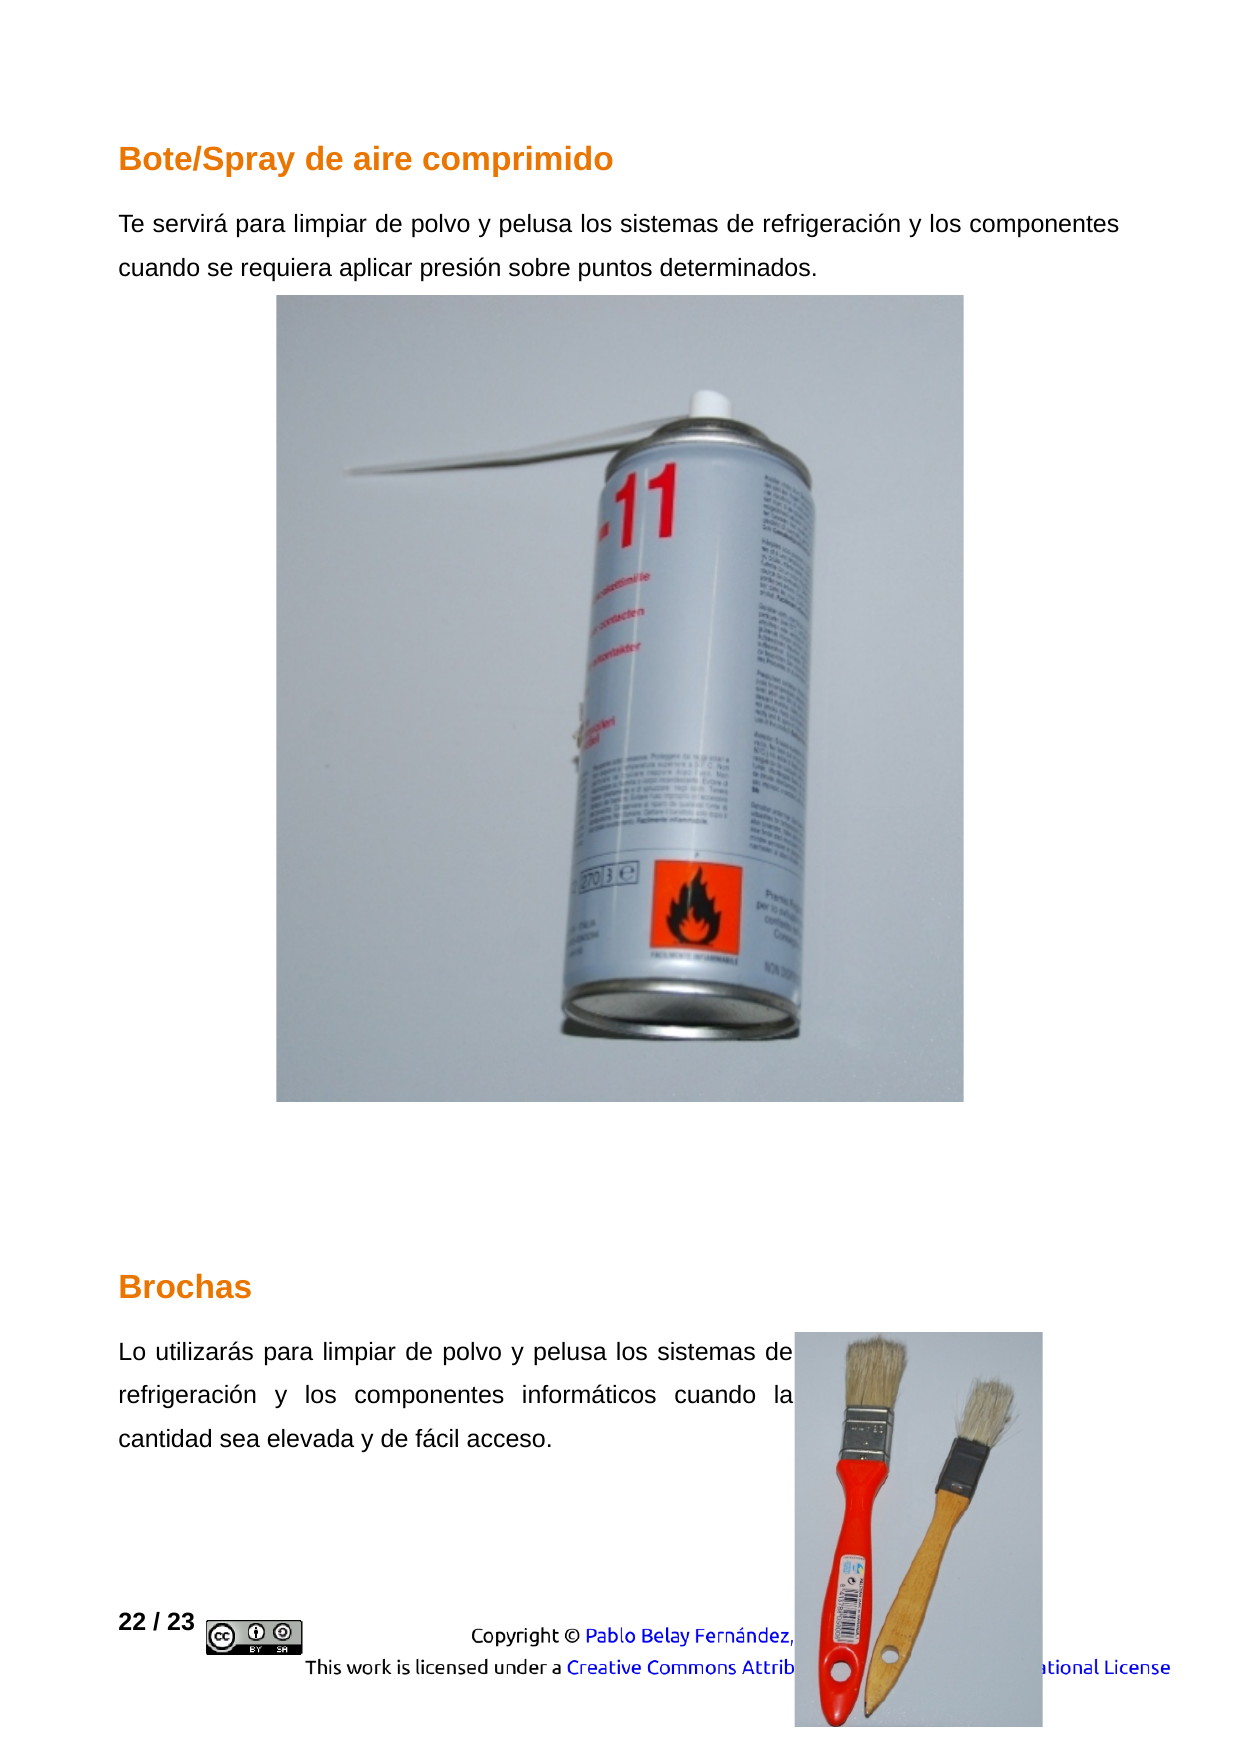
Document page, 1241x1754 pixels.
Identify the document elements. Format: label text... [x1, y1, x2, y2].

text Lo utilizarás para limpiar de polvo y pelusa los sistemas de refrigeración y los componentes informáticos cuando la cantidad sea elevada y de fácil acceso. [118, 1337, 794, 1452]
picture [200, 1332, 1205, 1727]
subtitle Bote/Spray de aire comprimido [118, 139, 1122, 178]
text [1043, 1337, 1122, 1452]
picture [276, 295, 964, 1102]
subtitle Brochas [118, 1267, 1122, 1306]
text Te servirá para limpiar de polvo y pelusa los sistemas de refrigeración y los componentes cuando se requiera aplicar presión sobre puntos determinados. [118, 209, 1122, 281]
